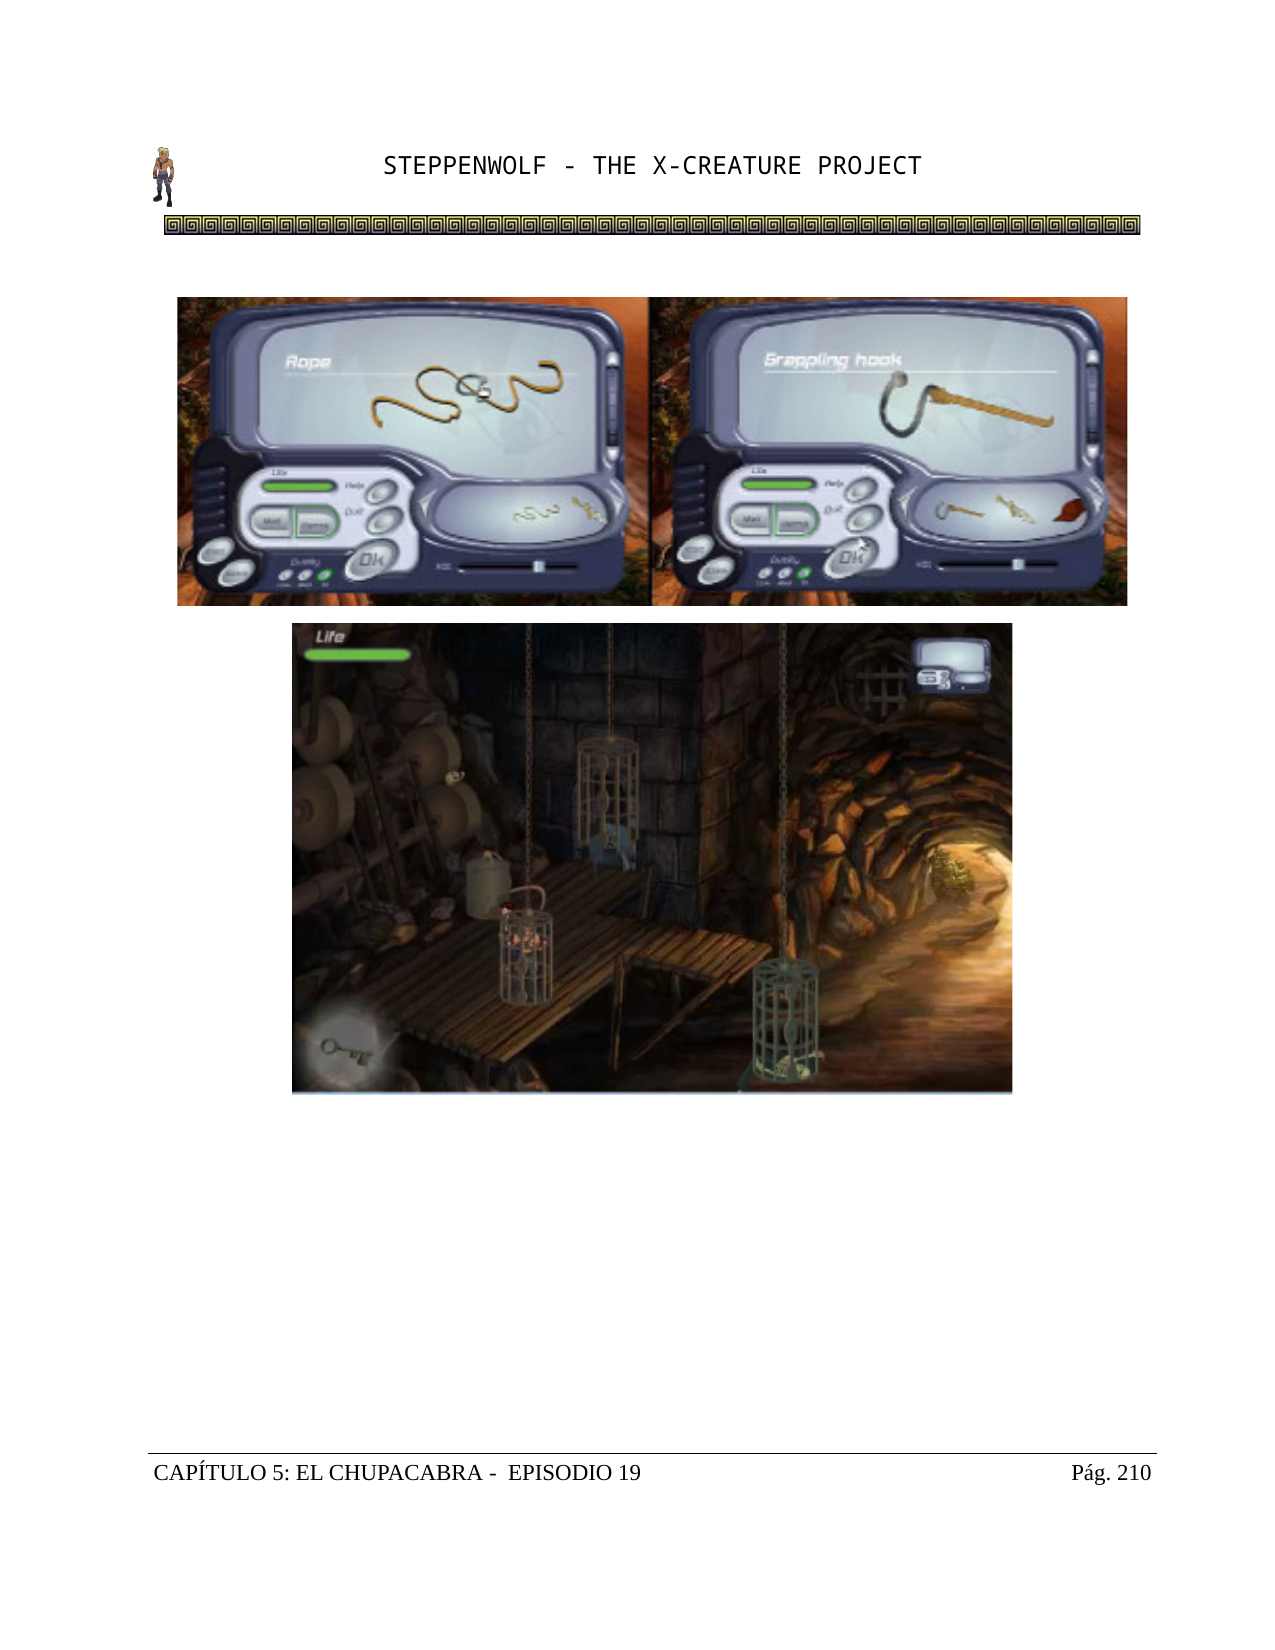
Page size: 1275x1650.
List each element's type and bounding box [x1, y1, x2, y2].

picture [164, 215, 1141, 235]
picture [177, 297, 1128, 606]
picture [292, 623, 1013, 1095]
picture [147, 147, 181, 207]
